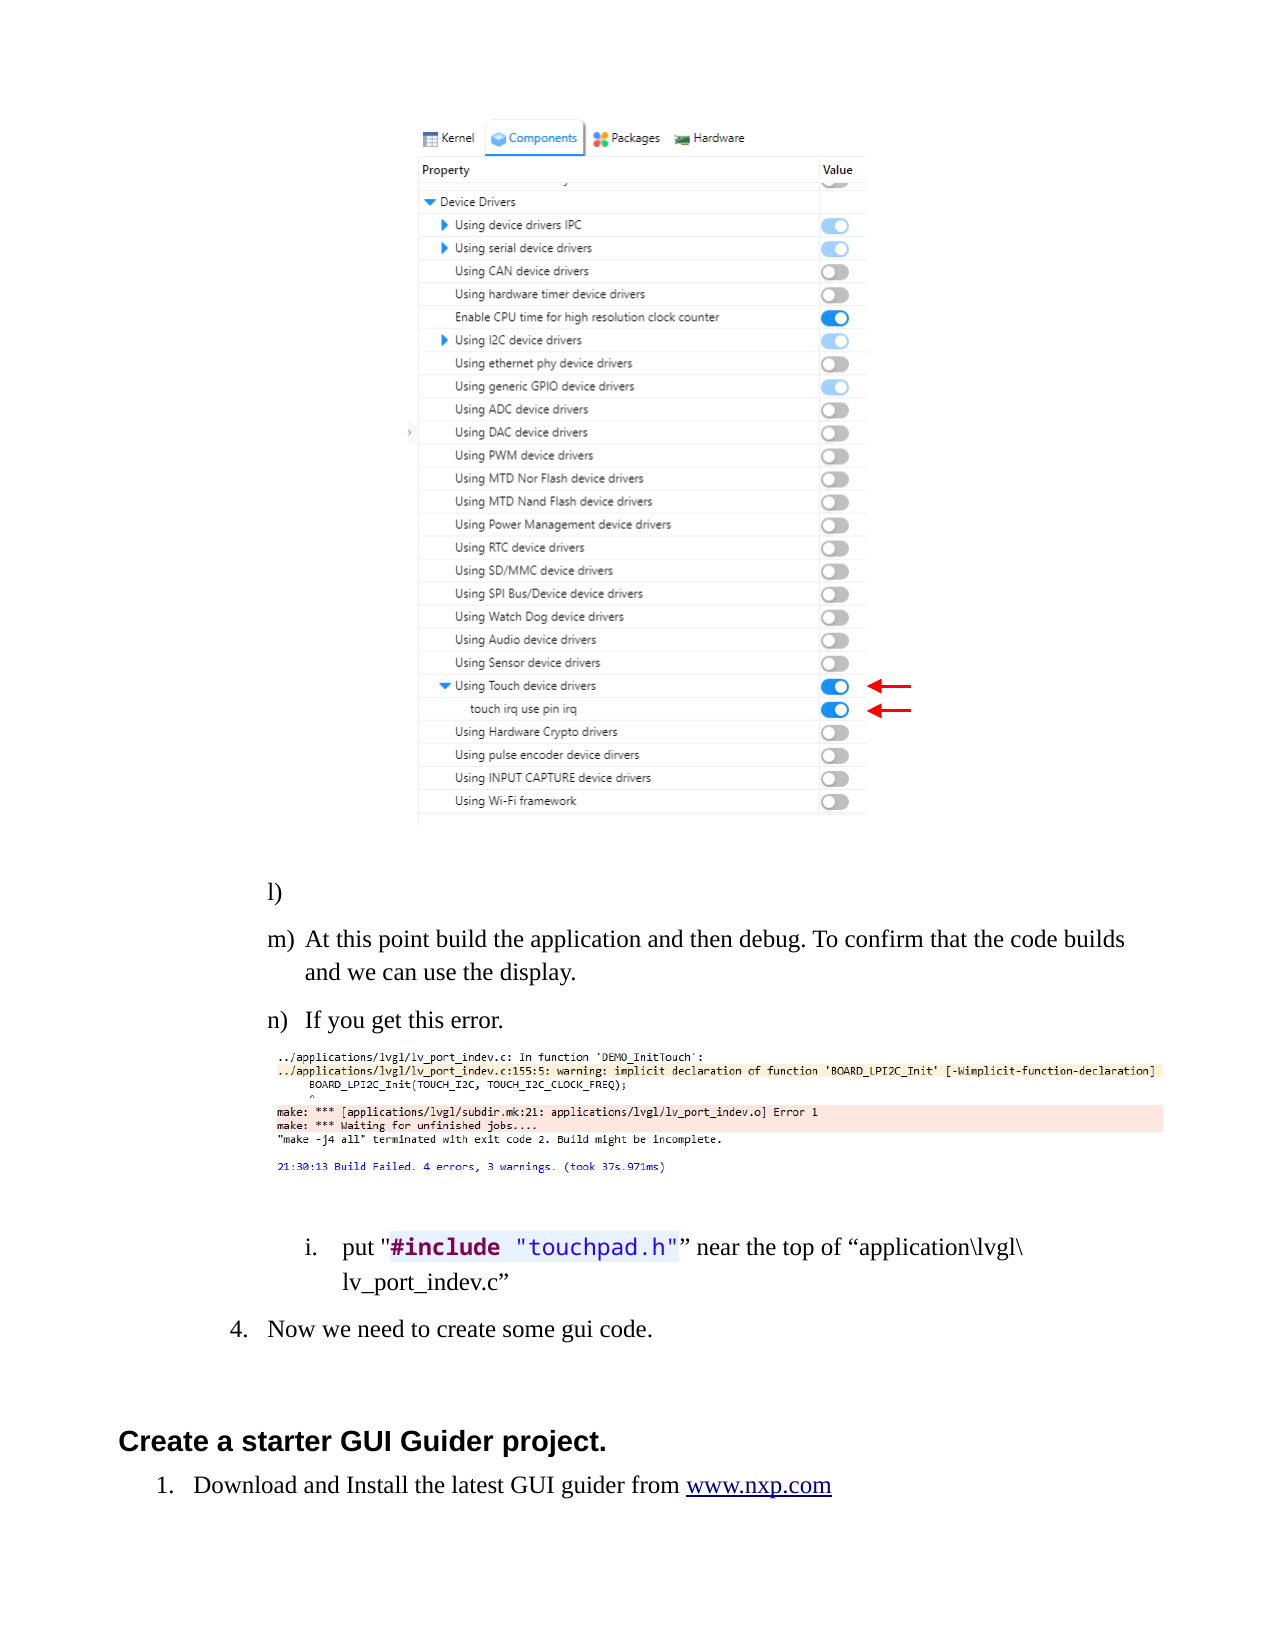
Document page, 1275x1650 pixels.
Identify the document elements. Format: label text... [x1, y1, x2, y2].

list Now we need to create some gui code. [229, 1314, 1157, 1343]
picture [408, 118, 867, 825]
list At this point build the application and then debug. To confirm that the code builds and we can use the display. [267, 924, 1157, 986]
list put "#include "touchpad.h"” near the top of “application\lvgl\lv_port_indev.c” [304, 1231, 1157, 1296]
list Download and Install the latest GUI guider from www.nxp.com [156, 1470, 1157, 1499]
subtitle Create a starter GUI Guider project. [118, 1424, 1157, 1458]
picture [273, 1043, 1164, 1180]
list If you get this error. [267, 1005, 1157, 1034]
